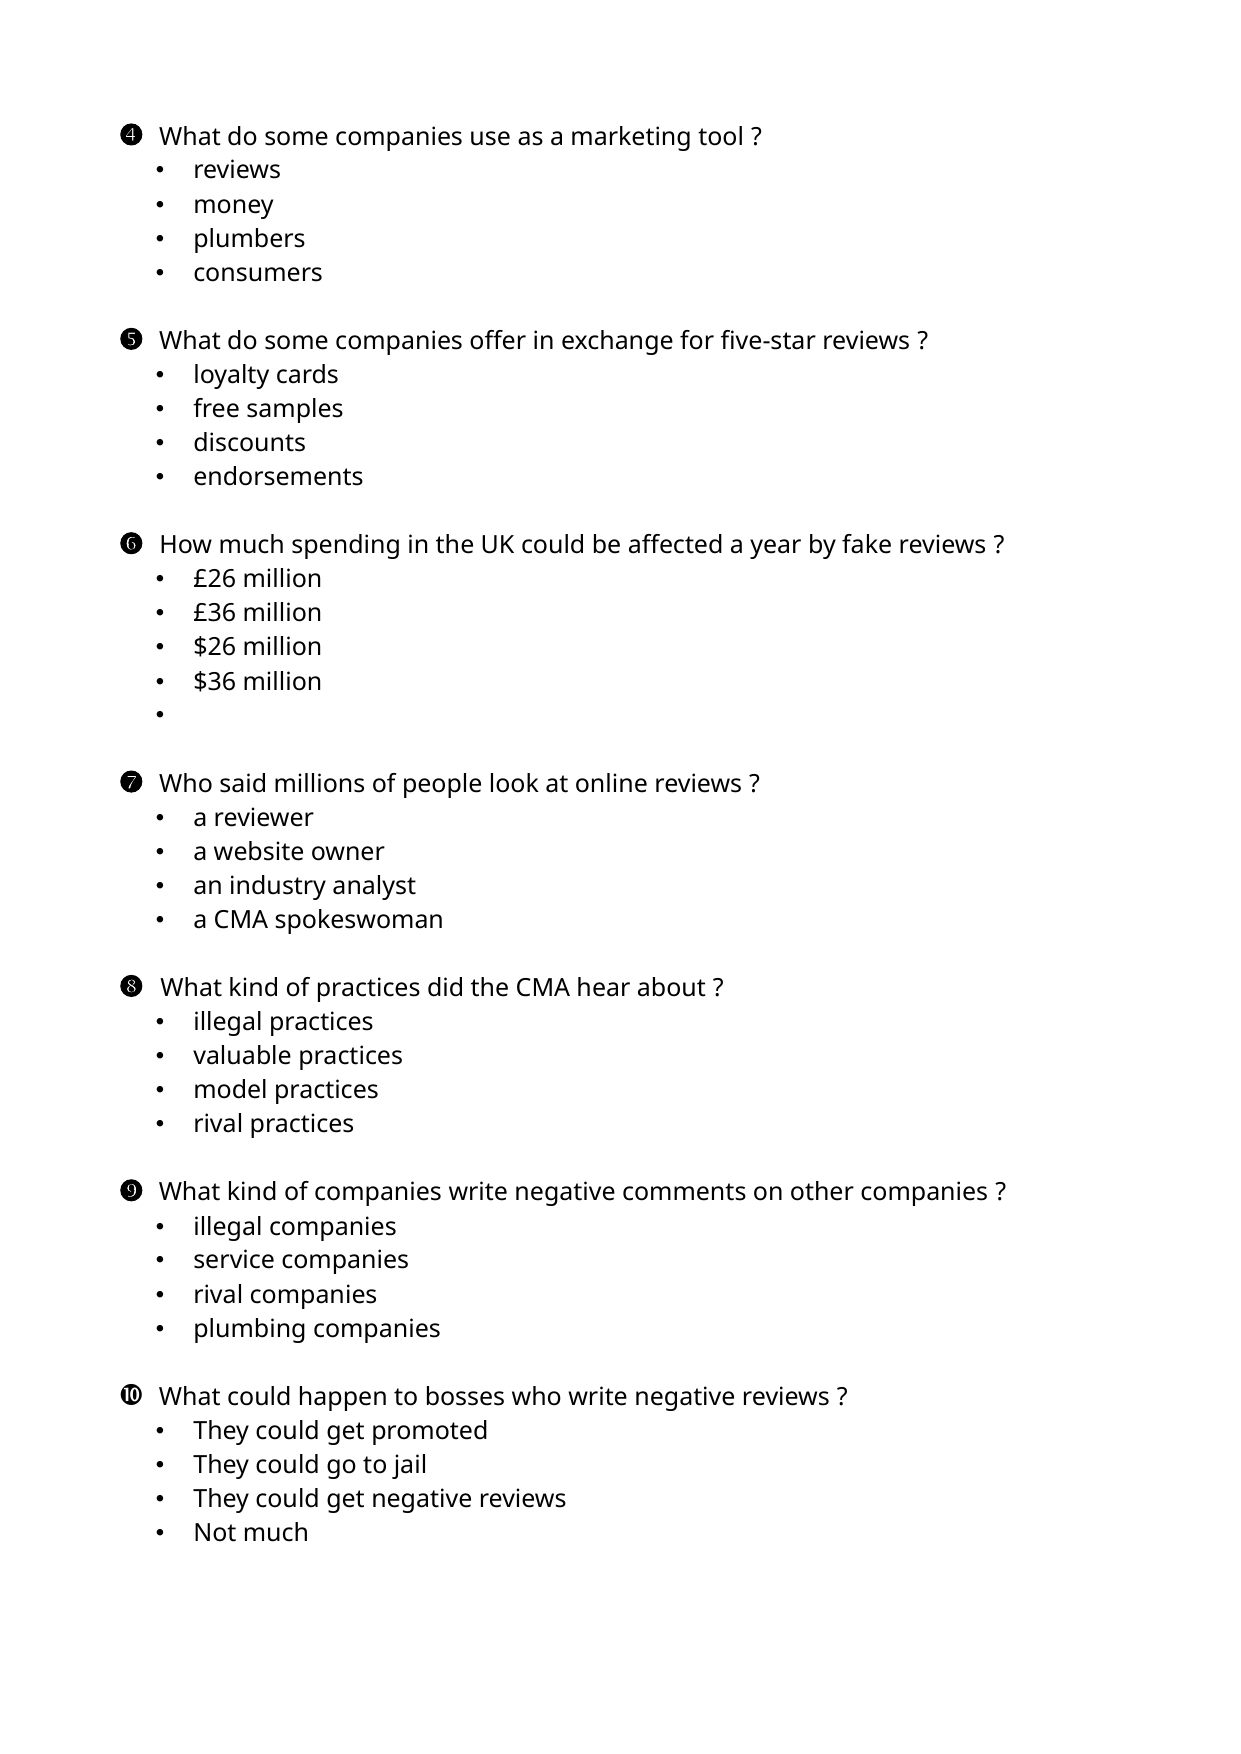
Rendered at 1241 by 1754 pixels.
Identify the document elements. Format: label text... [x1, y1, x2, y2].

list illegal practices [156, 1004, 1122, 1038]
text  What kind of practices did the CMA hear about ? [118, 970, 1122, 1004]
list $26 million [156, 629, 1122, 663]
list $36 million [156, 663, 1122, 697]
list a website owner [156, 833, 1122, 867]
list reviews [156, 152, 1122, 186]
list plumbers [156, 220, 1122, 254]
text  What kind of companies write negative comments on other companies ? [118, 1174, 1122, 1208]
text  What do some companies offer in exchange for five-star reviews ? [118, 322, 1122, 357]
list a reviewer [156, 799, 1122, 833]
list plumbing companies [156, 1310, 1122, 1344]
list consumers [156, 254, 1122, 288]
list Not much [156, 1515, 1122, 1549]
text  What do some companies use as a marketing tool ? [118, 118, 1122, 152]
list They could get promoted [156, 1412, 1122, 1447]
list an industry analyst [156, 867, 1122, 902]
text  Who said millions of people look at online reviews ? [118, 765, 1122, 799]
list model practices [156, 1072, 1122, 1106]
text  What could happen to bosses who write negative reviews ? [118, 1378, 1122, 1412]
list They could go to jail [156, 1447, 1122, 1481]
list service companies [156, 1242, 1122, 1276]
list £36 million [156, 595, 1122, 629]
list rival companies [156, 1276, 1122, 1310]
list They could get negative reviews [156, 1481, 1122, 1515]
list free samples [156, 391, 1122, 425]
list loyalty cards [156, 357, 1122, 391]
text  How much spending in the UK could be affected a year by fake reviews ? [118, 527, 1122, 561]
list endorsements [156, 459, 1122, 493]
list a CMA spokeswoman [156, 902, 1122, 936]
list discounts [156, 425, 1122, 459]
list valuable practices [156, 1038, 1122, 1072]
list £26 million [156, 561, 1122, 595]
list rival practices [156, 1106, 1122, 1140]
list money [156, 186, 1122, 220]
list illegal companies [156, 1208, 1122, 1242]
